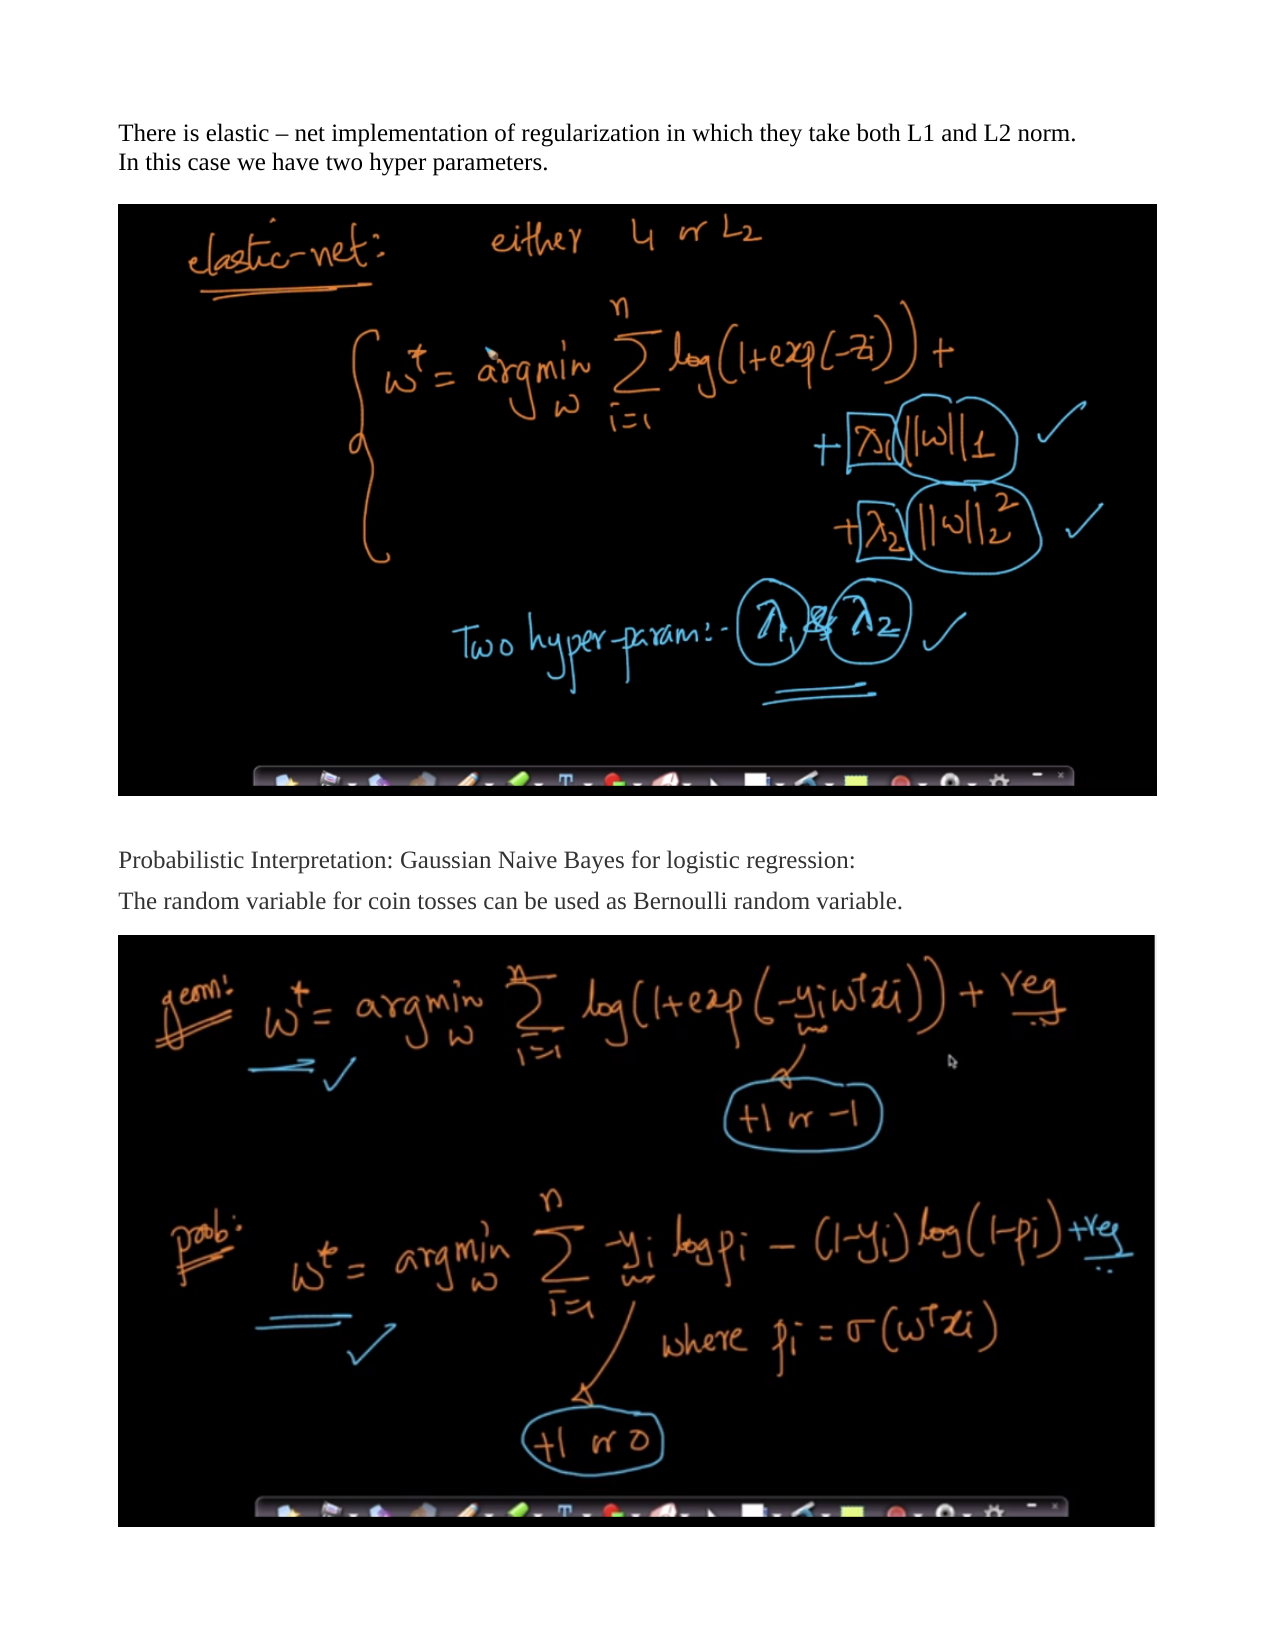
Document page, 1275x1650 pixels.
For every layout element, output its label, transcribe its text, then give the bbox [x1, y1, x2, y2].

text There is elastic – net implementation of regularization in which they take both L1 and L2 norm. [118, 118, 1157, 147]
subtitle Probabilistic Interpretation: Gaussian Naive Bayes for logistic regression: [118, 845, 1157, 874]
text In this case we have two hyper parameters. [118, 147, 1157, 176]
text The random variable for coin tosses can be used as Bernoulli random variable. [118, 886, 1157, 915]
picture [118, 204, 1157, 796]
picture [118, 935, 1157, 1527]
